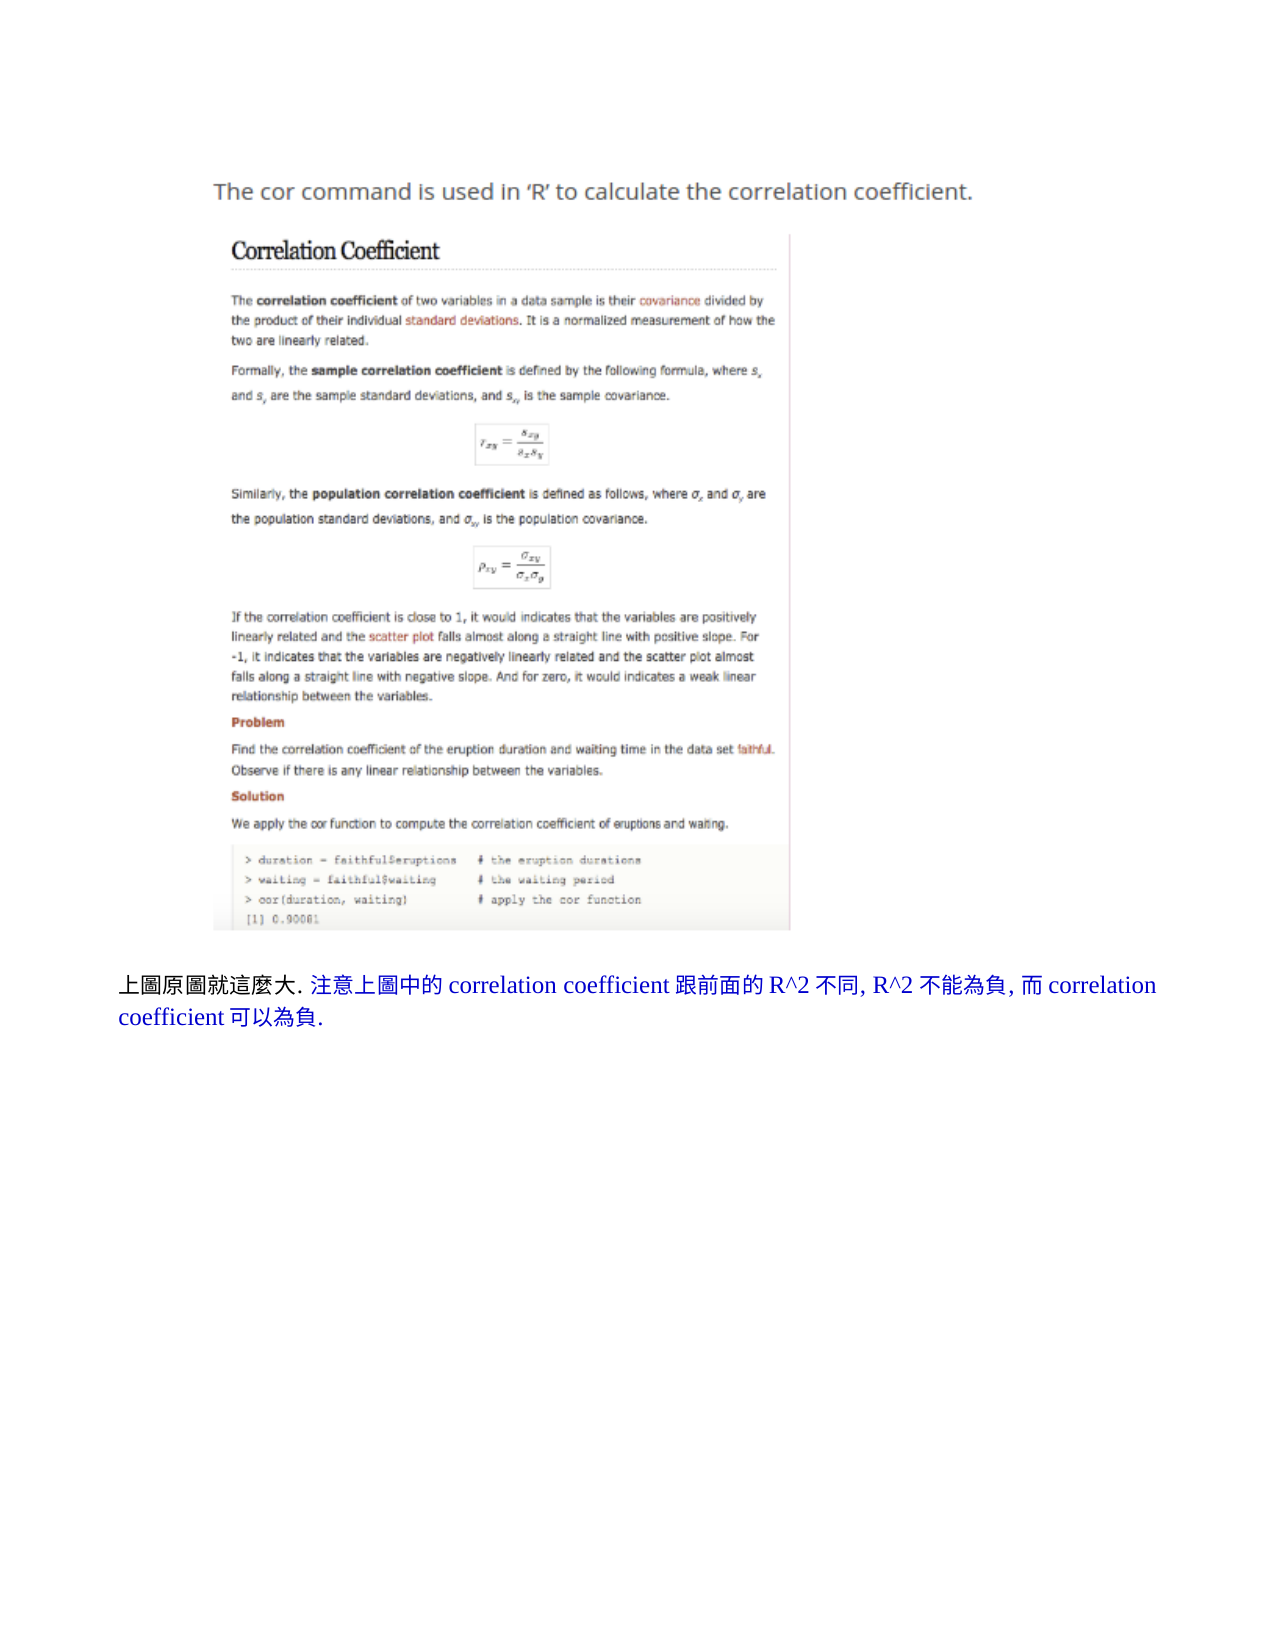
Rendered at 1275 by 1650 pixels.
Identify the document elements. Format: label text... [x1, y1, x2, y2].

picture [209, 175, 1066, 940]
text 上圖原圖就這麼大. 注意上圖中的correlation coefficient跟前面的R^2不同, R^2不能為負, 而correlation coefficient可以為負. [118, 968, 1157, 1032]
